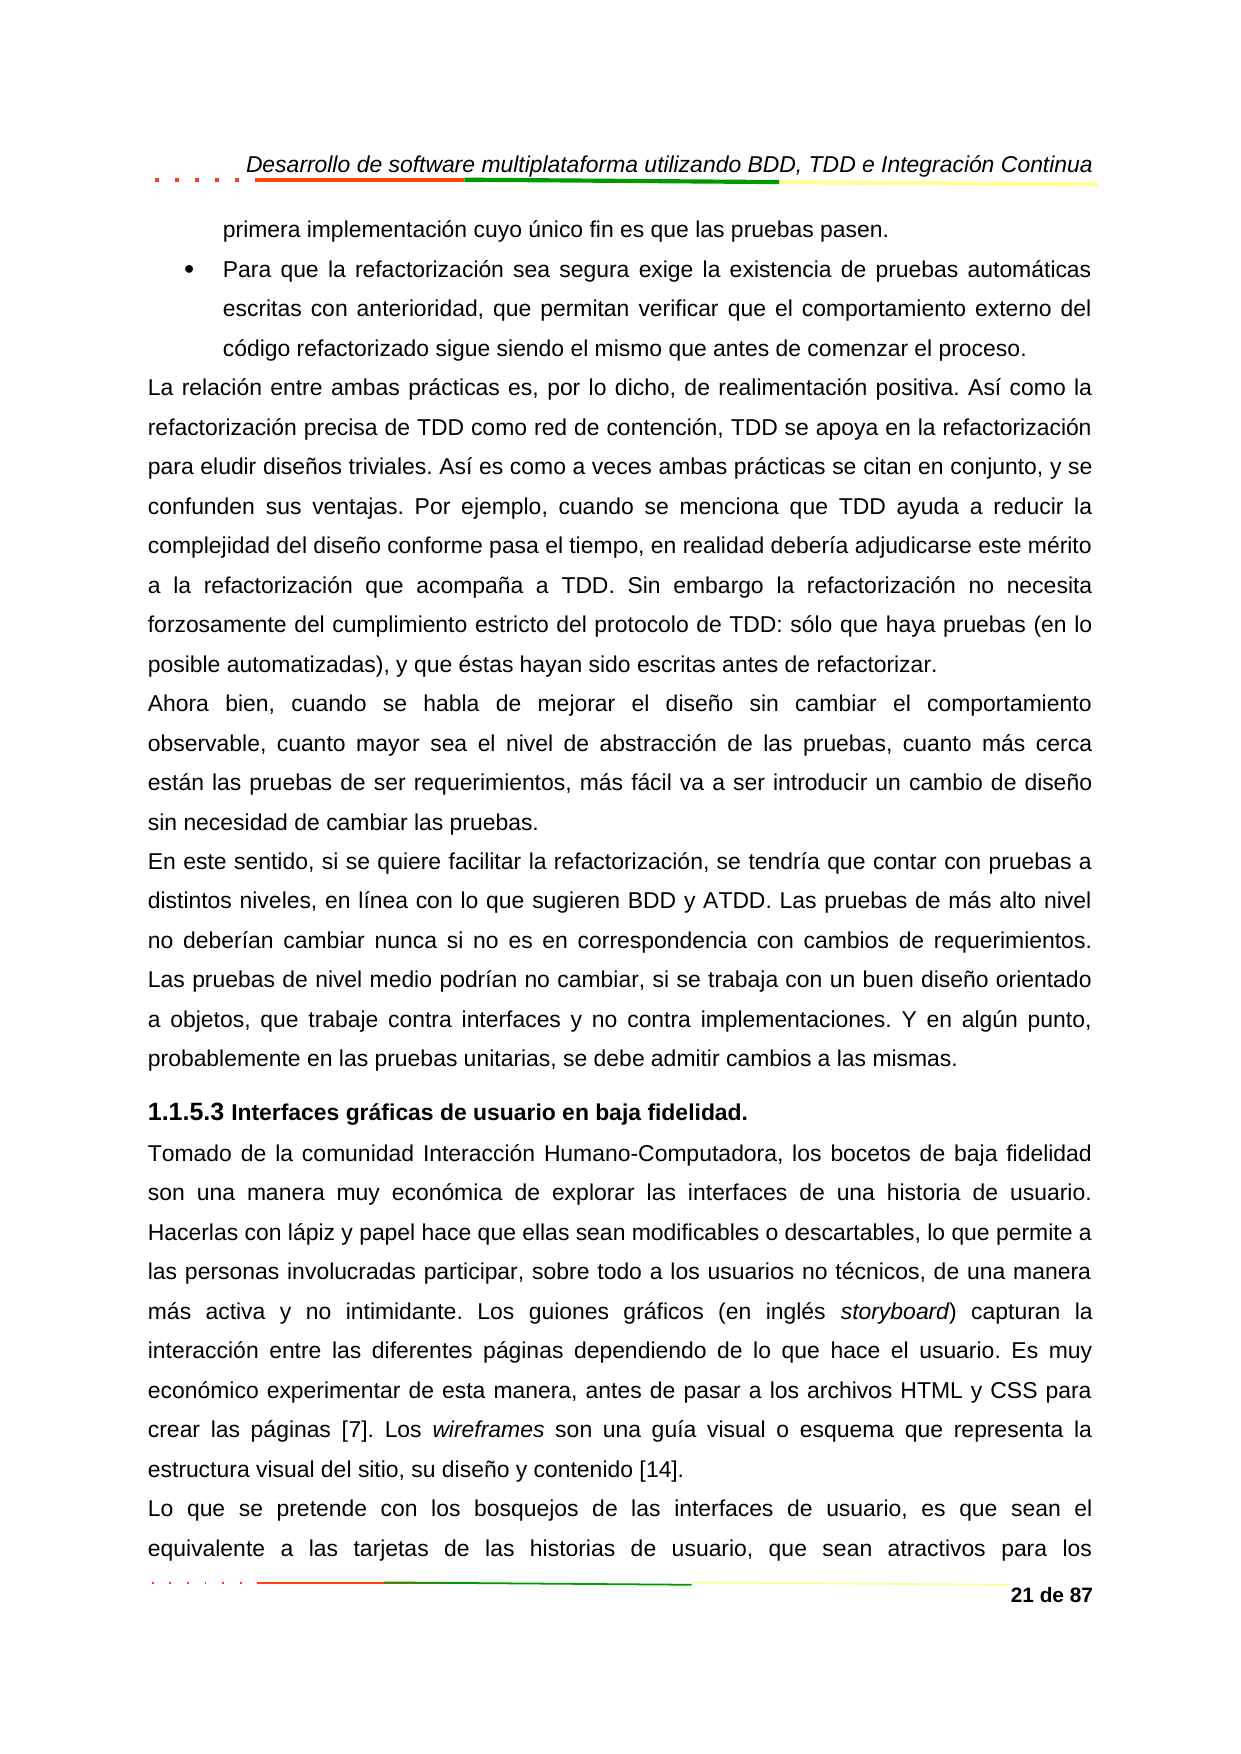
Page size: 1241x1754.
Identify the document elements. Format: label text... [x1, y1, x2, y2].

list primera implementación cuyo único fin es que las pruebas pasen. [185, 216, 1093, 243]
list 1.1.5.3 Interfaces gráficas de usuario en baja fidelidad. [148, 1097, 1093, 1125]
text En este sentido, si se quiere facilitar la refactorización, se tendría que contar con pruebas a distintos niveles, en línea con lo que sugieren BDD y ATDD. Las pruebas de más alto nivel no deberían cambiar nunca si no es en correspondencia con cambios de requerimientos. Las pruebas de nivel medio podrían no cambiar, si se trabaja con un buen diseño orientado a objetos, que trabaje contra interfaces y no contra implementaciones. Y en algún punto, probablemente en las pruebas unitarias, se debe admitir cambios a las mismas. [148, 848, 1093, 1072]
text Tomado de la comunidad Interacción Humano-Computadora, los bocetos de baja fidelidad son una manera muy económica de explorar las interfaces de una historia de usuario. Hacerlas con lápiz y papel hace que ellas sean modificables o descartables, lo que permite a las personas involucradas participar, sobre todo a los usuarios no técnicos, de una manera más activa y no intimidante. Los guiones gráficos (en inglés storyboard) capturan la interacción entre las diferentes páginas dependiendo de lo que hace el usuario. Es muy económico experimentar de esta manera, antes de pasar a los archivos HTML y CSS para crear las páginas [7]. Los wireframes son una guía visual o esquema que representa la estructura visual del sitio, su diseño y contenido [14]. [148, 1140, 1093, 1482]
list Para que la refactorización sea segura exige la existencia de pruebas automáticas escritas con anterioridad, que permitan verificar que el comportamiento externo del código refactorizado sigue siendo el mismo que antes de comenzar el proceso. [185, 256, 1093, 361]
text Ahora bien, cuando se habla de mejorar el diseño sin cambiar el comportamiento observable, cuanto mayor sea el nivel de abstracción de las pruebas, cuanto más cerca están las pruebas de ser requerimientos, más fácil va a ser introducir un cambio de diseño sin necesidad de cambiar las pruebas. [148, 690, 1093, 835]
text Lo que se pretende con los bosquejos de las interfaces de usuario, es que sean el equivalente a las tarjetas de las historias de usuario, que sean atractivos para los [148, 1495, 1093, 1561]
text La relación entre ambas prácticas es, por lo dicho, de realimentación positiva. Así como la refactorización precisa de TDD como red de contención, TDD se apoya en la refactorización para eludir diseños triviales. Así es como a veces ambas prácticas se citan en conjunto, y se confunden sus ventajas. Por ejemplo, cuando se menciona que TDD ayuda a reducir la complejidad del diseño conforme pasa el tiempo, en realidad debería adjudicarse este mérito a la refactorización que acompaña a TDD. Sin embargo la refactorización no necesita forzosamente del cumplimiento estricto del protocolo de TDD: sólo que haya pruebas (en lo posible automatizadas), y que éstas hayan sido escritas antes de refactorizar. [148, 374, 1093, 677]
